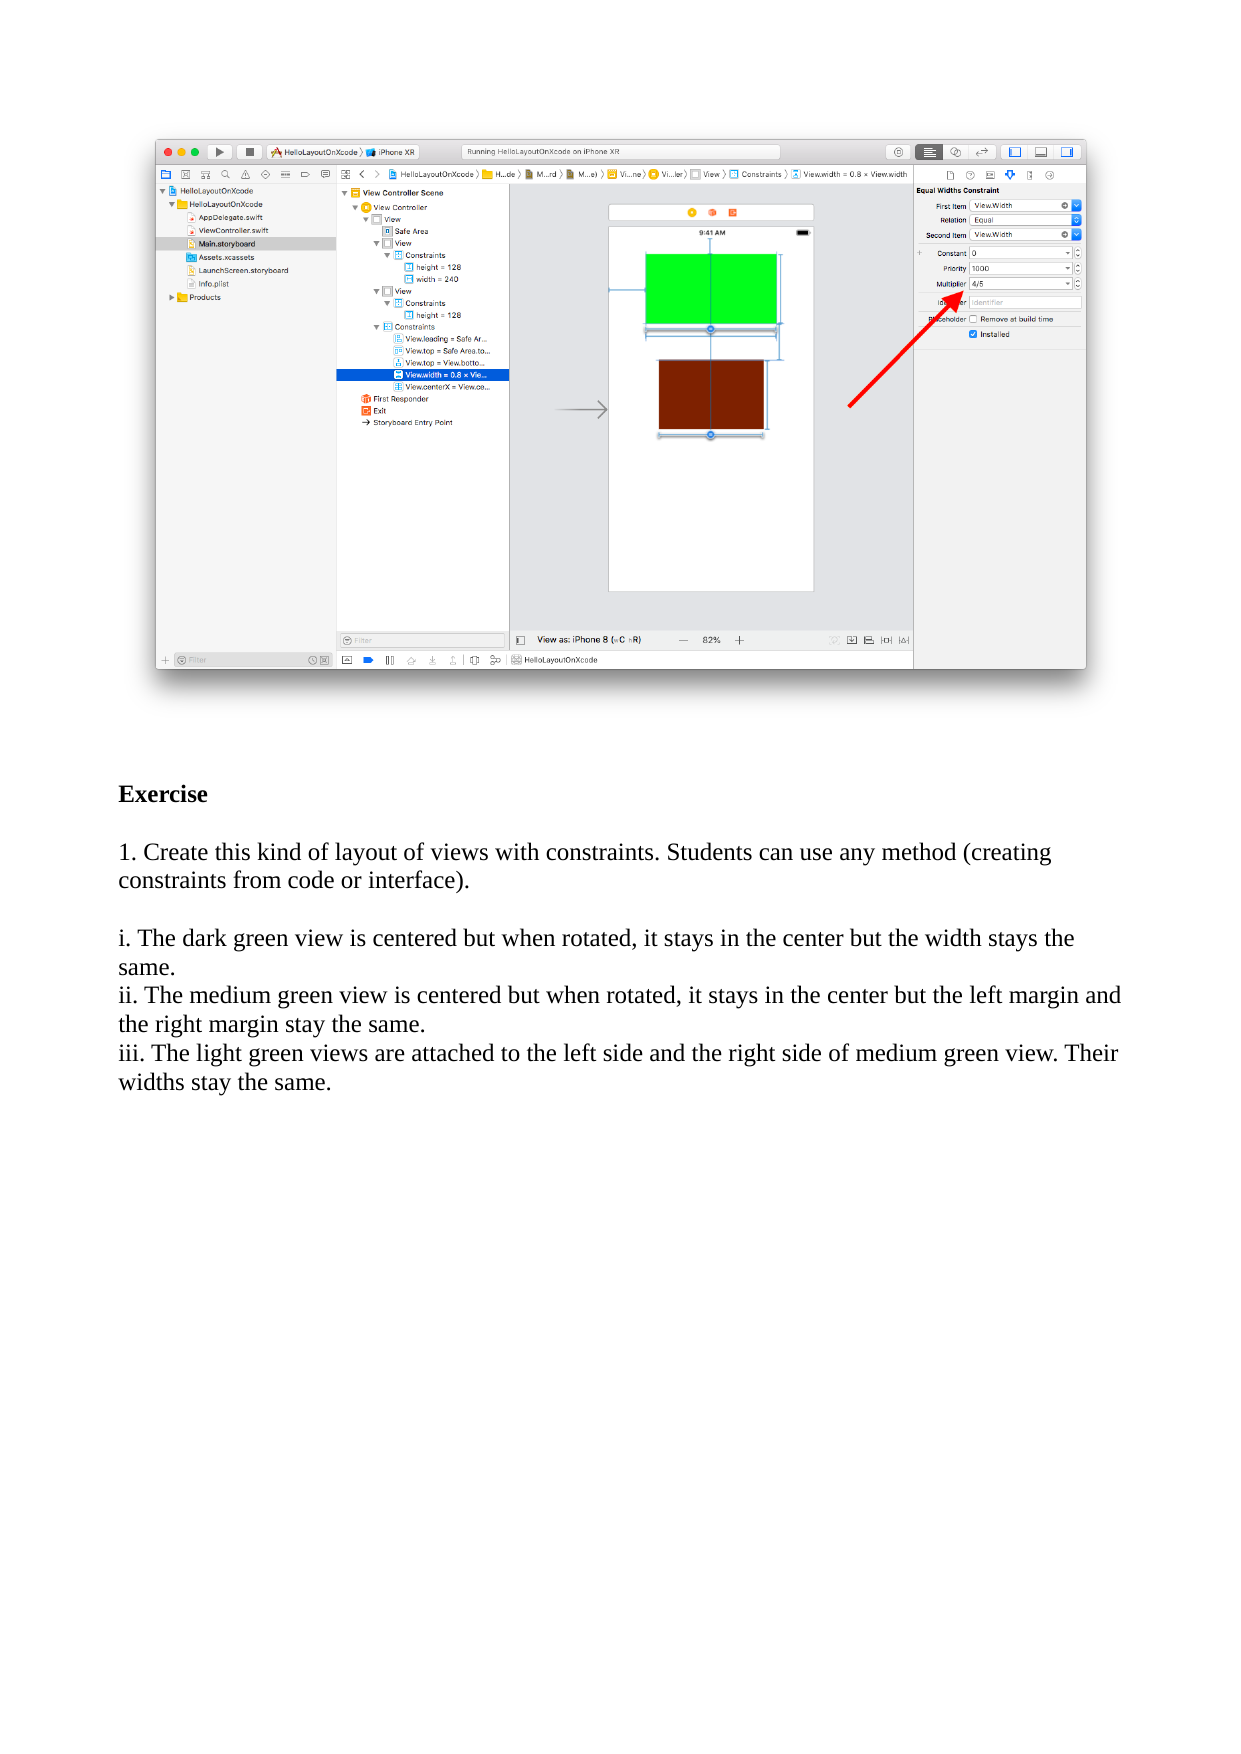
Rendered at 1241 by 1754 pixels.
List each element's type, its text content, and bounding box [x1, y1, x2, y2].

text iii. The light green views are attached to the left side and the right side of medium green view. Their widths stay the same. [118, 1038, 1122, 1095]
text 1. Create this kind of layout of views with constraints. Students can use any method (creating constraints from code or interface). [118, 837, 1122, 894]
text i. The dark green view is centered but when rotated, it stays in the center but the width stays the same. [118, 923, 1122, 980]
text Exercise [118, 779, 1122, 808]
text ii. The medium green view is centered but when rotated, it stays in the center but the left margin and the right margin stay the same. [118, 980, 1122, 1038]
picture [118, 118, 1123, 722]
